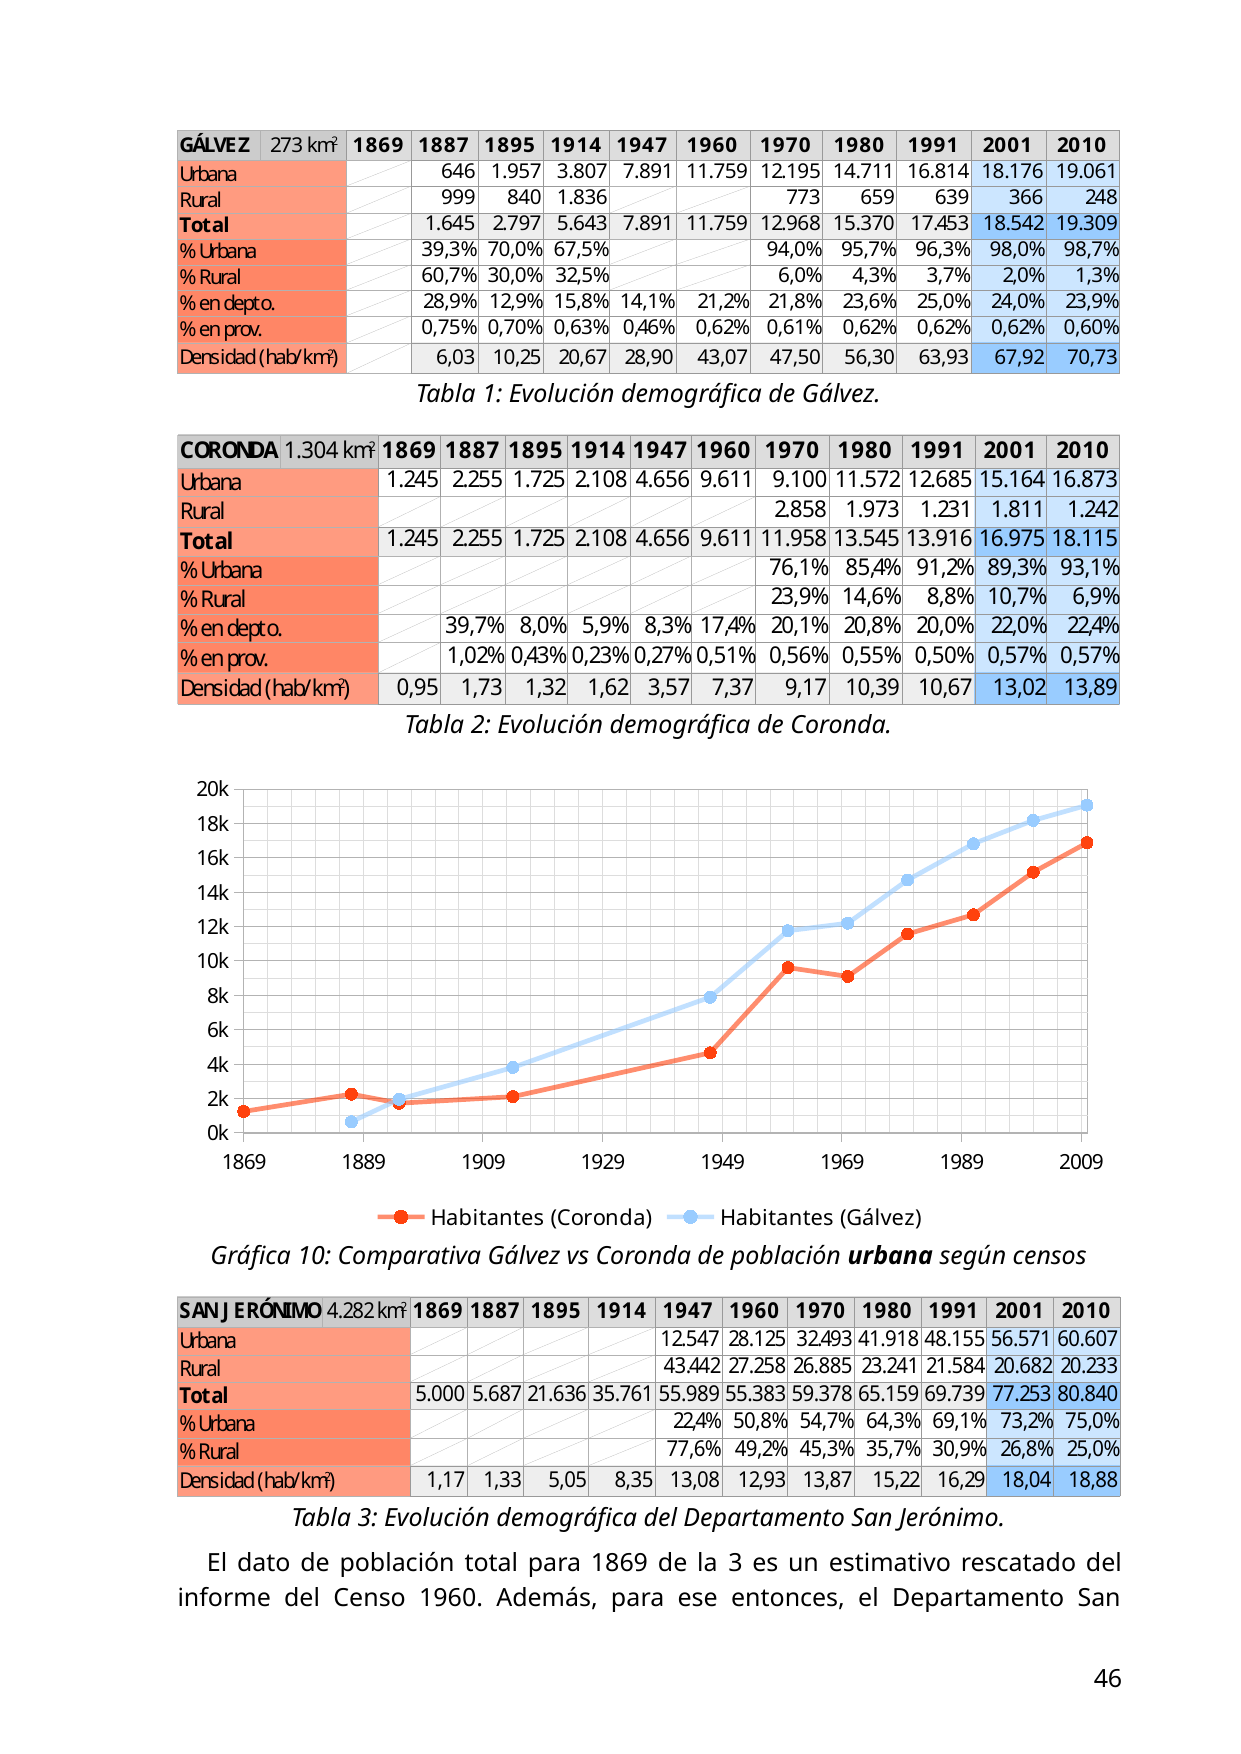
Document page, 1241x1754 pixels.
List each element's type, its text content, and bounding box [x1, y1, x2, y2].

text Tabla 2: Evolución demográfica de Coronda. [177, 434, 1122, 741]
text El dato de población total para 1869 de la Tabla 3 es un estimativo rescatado del informe del Censo 1960. Además, para ese entonces, el Departamento San Jerónimo (antes también llamado San Gerónimo de Coronda) era mucho mayor, ya que contenía parte de los que ahora son los Departamentos de Iriondo, San Martín y Belgrano. [177, 1545, 1122, 1613]
text Tabla 3: Evolución demográfica del Departamento San Jerónimo. [177, 1296, 1122, 1533]
text Tabla 1: Evolución demográfica de Gálvez. [177, 131, 1122, 409]
text Gráfica 10: Comparativa Gálvez vs Coronda de población urbana según censos [177, 1238, 1122, 1272]
